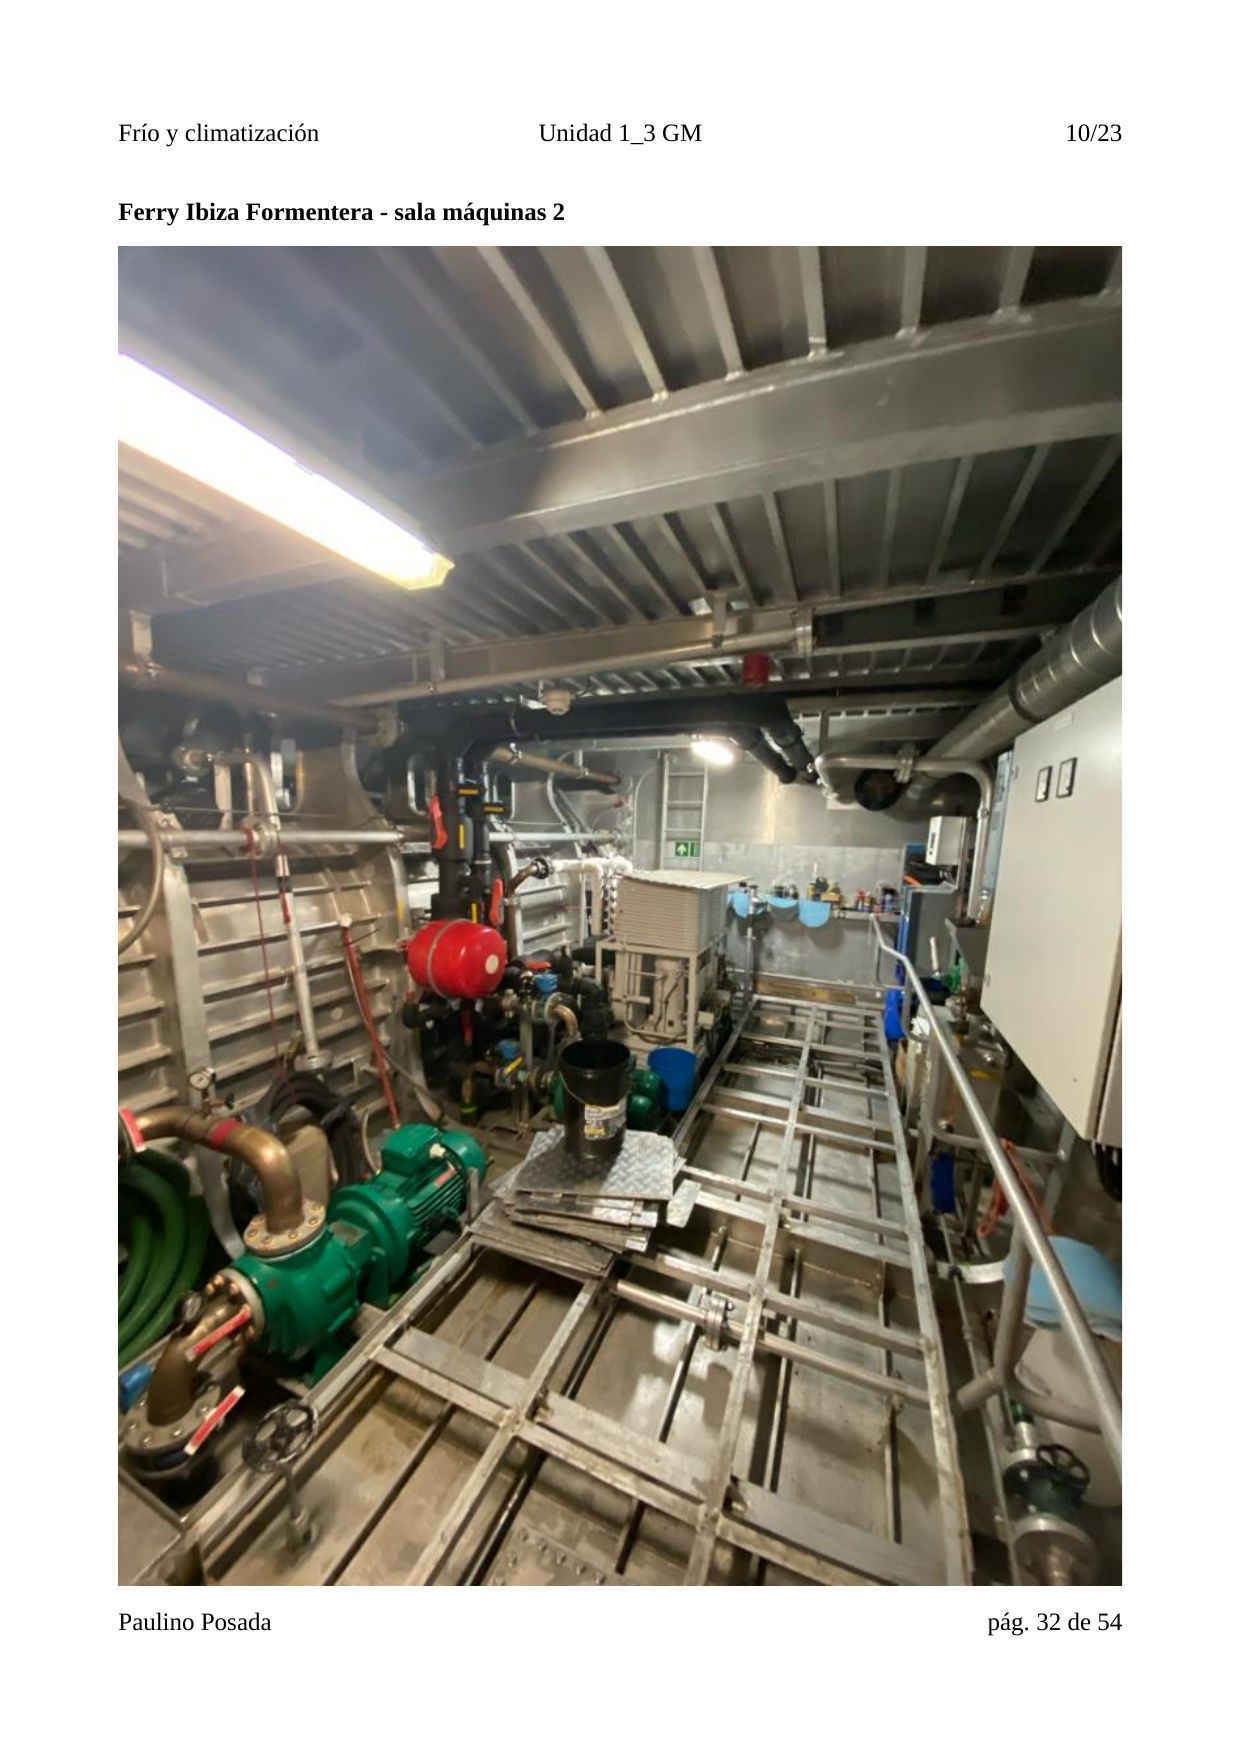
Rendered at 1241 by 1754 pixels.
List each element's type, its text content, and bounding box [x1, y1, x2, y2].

text Ferry Ibiza Formentera - sala máquinas 2 [118, 197, 1122, 226]
picture [118, 246, 1123, 1586]
